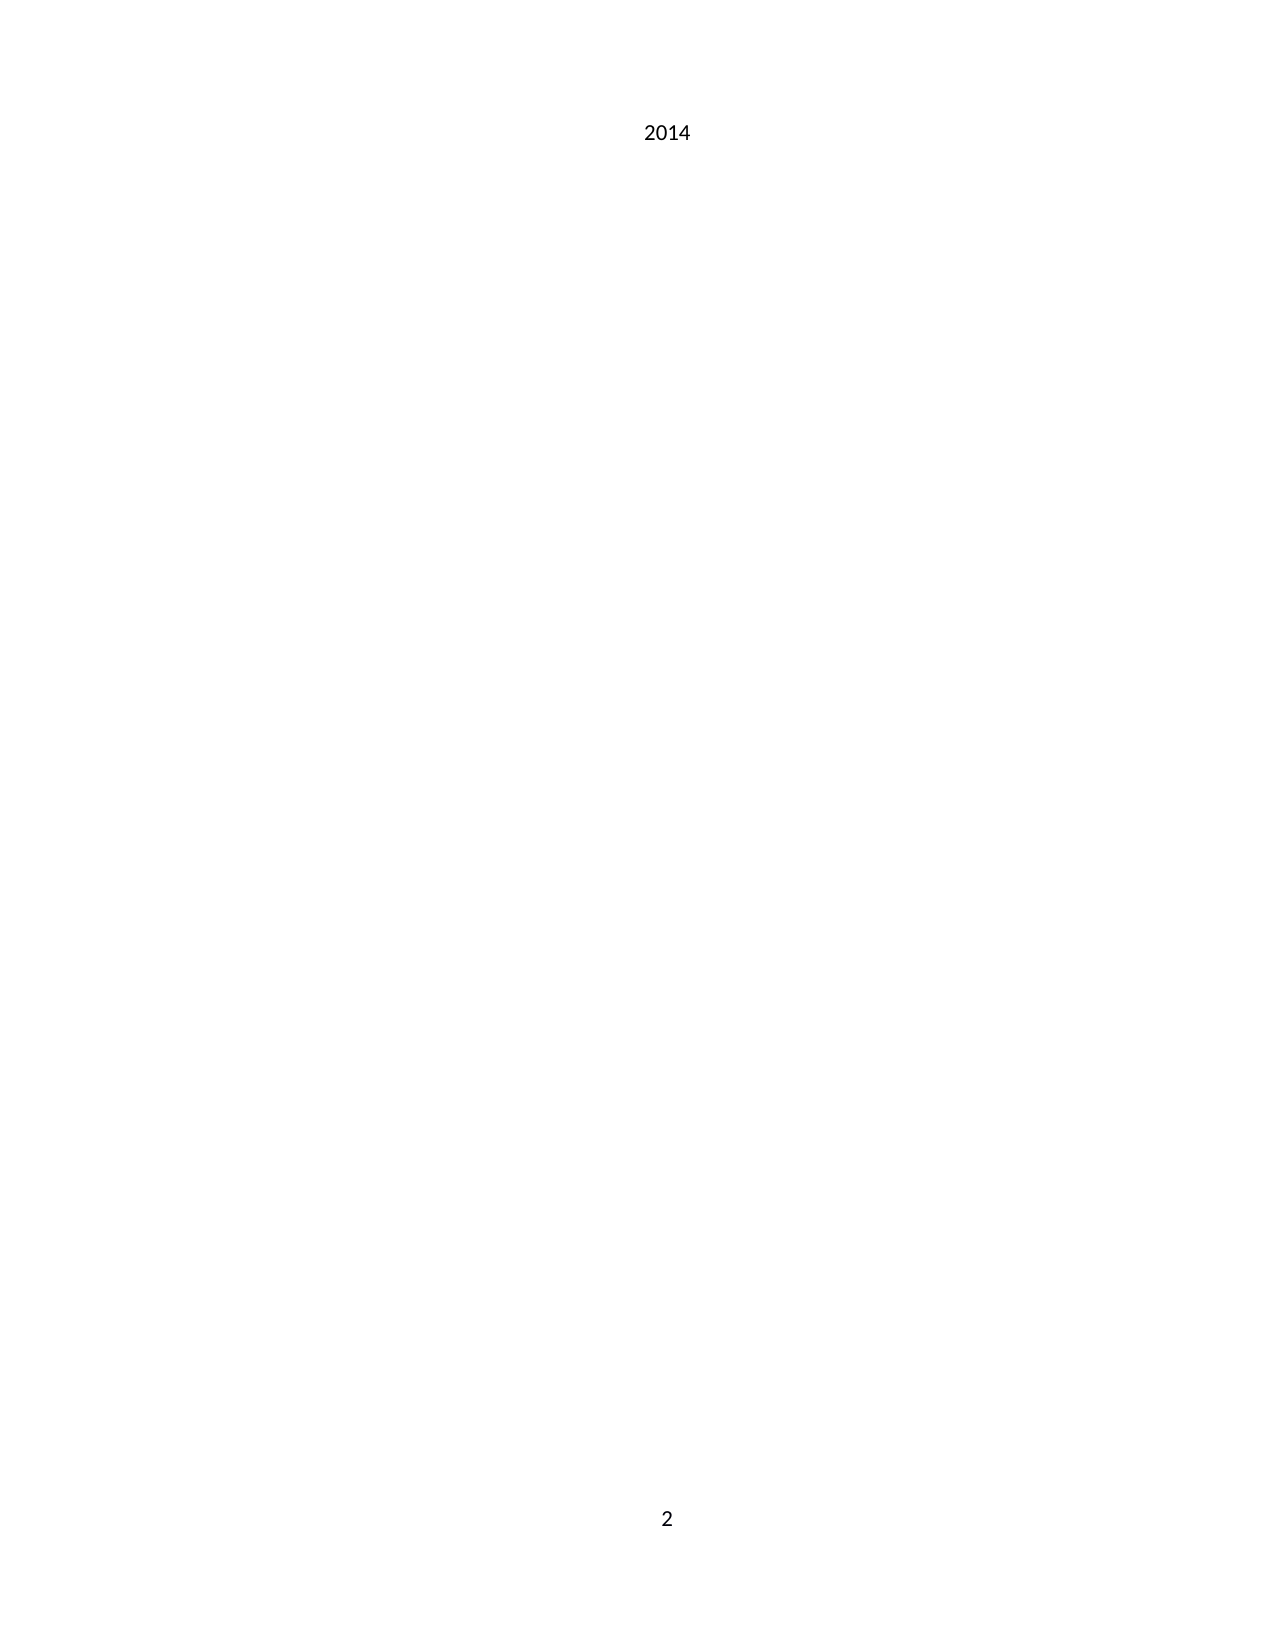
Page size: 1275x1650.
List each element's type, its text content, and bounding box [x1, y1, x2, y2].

text 2014 [177, 118, 1157, 146]
